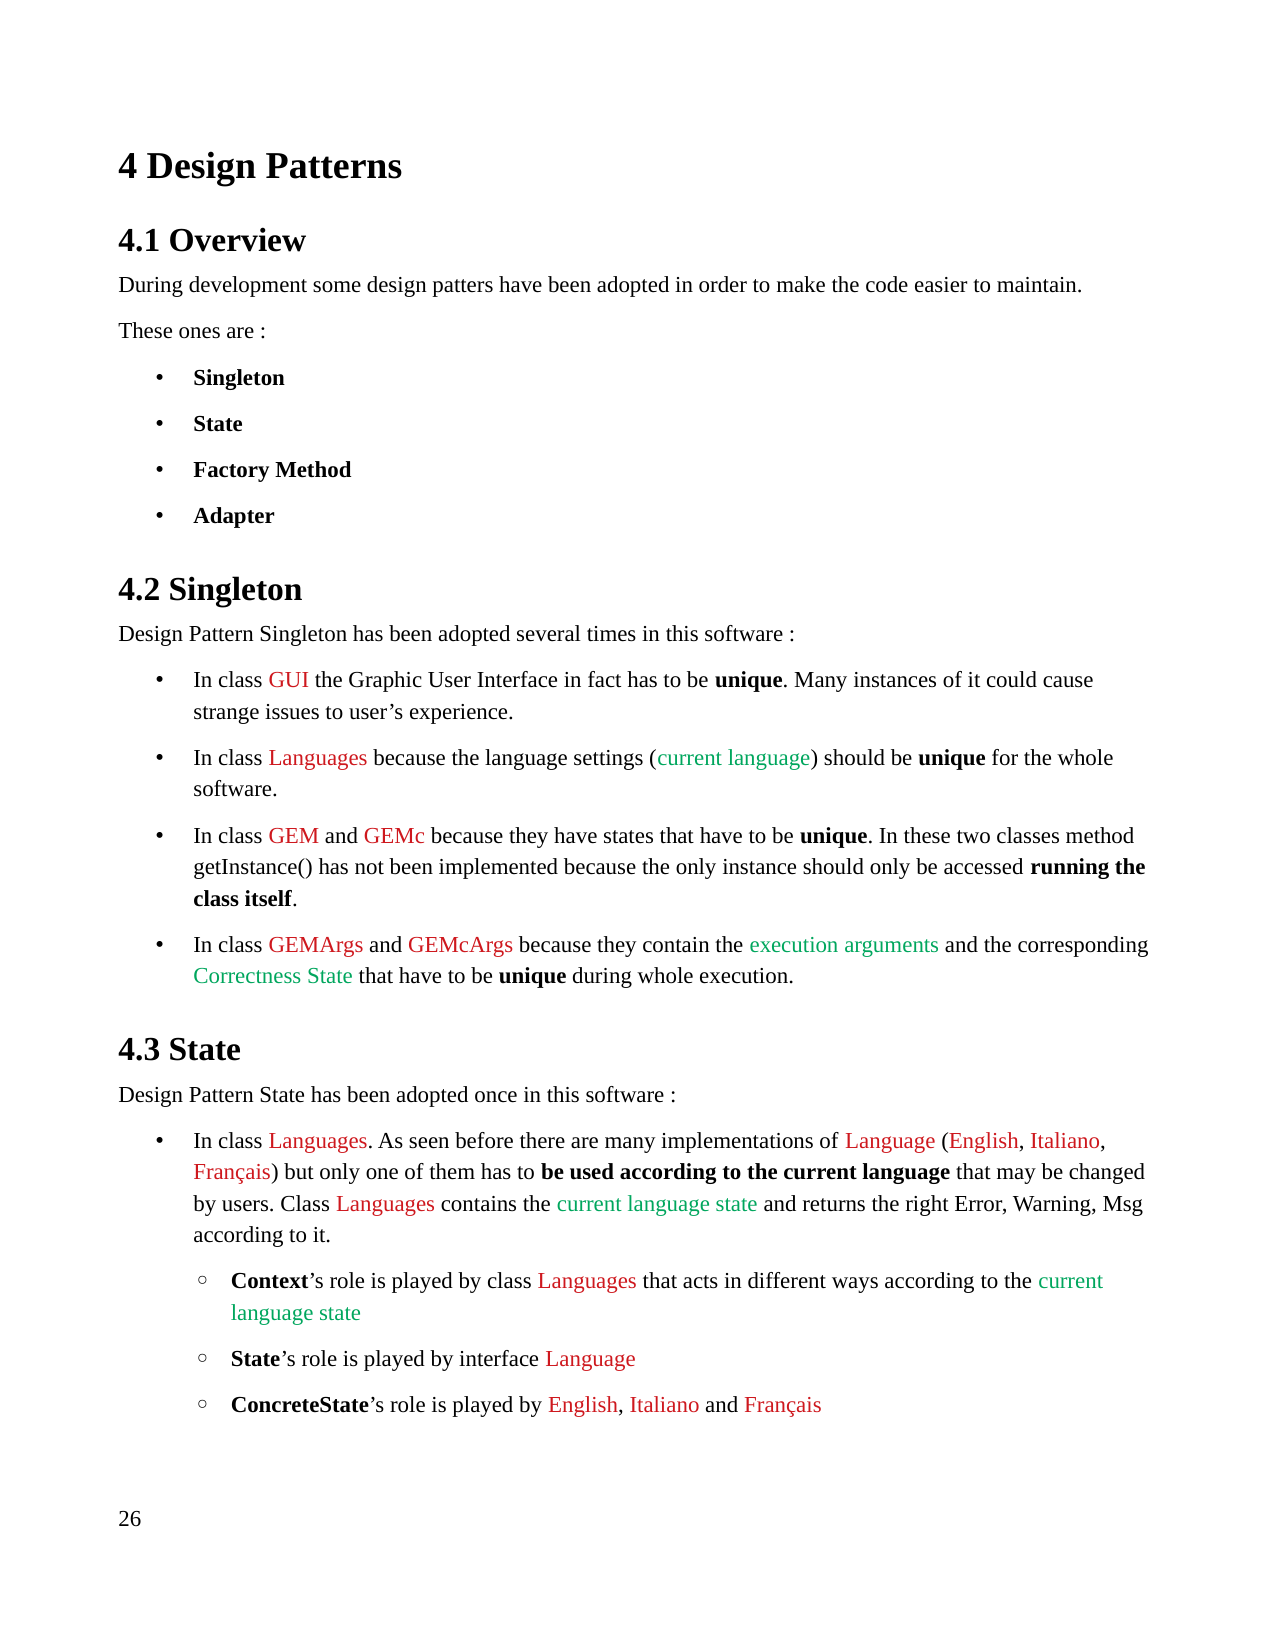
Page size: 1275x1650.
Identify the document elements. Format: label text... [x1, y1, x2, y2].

text Design Pattern Singleton has been adopted several times in this software : [118, 620, 1157, 646]
text During development some design patters have been adopted in order to make the code easier to maintain. [118, 271, 1157, 298]
list Adapter [156, 502, 1157, 528]
subtitle 4.2 Singleton [118, 569, 1157, 608]
list Factory Method [156, 456, 1157, 482]
list Context’s role is played by class Languages that acts in different ways according to the current language state [193, 1268, 1157, 1326]
text These ones are : [118, 317, 1157, 344]
list In class Languages. As seen before there are many implementations of Language (English, Italiano, Français) but only one of them has to be used according to the current language that may be changed by users. Class Languages contains the current language state and returns the right Error, Warning, Msg according to it. [156, 1127, 1157, 1248]
list State’s role is played by interface Language [193, 1345, 1157, 1372]
list In class GUI the Graphic User Interface in fact has to be unique. Many instances of it could cause strange issues to user’s experience. [156, 666, 1157, 724]
text Design Pattern State has been adopted once in this software : [118, 1081, 1157, 1107]
list Singleton [156, 363, 1157, 390]
subtitle 4.1 Overview [118, 220, 1157, 259]
list State [156, 410, 1157, 436]
list In class Languages because the language settings (current language) should be unique for the whole software. [156, 744, 1157, 802]
subtitle 4 Design Patterns [118, 143, 1157, 187]
subtitle 4.3 State [118, 1029, 1157, 1068]
list In class GEM and GEMc because they have states that have to be unique. In these two classes method getInstance() has not been implemented because the only instance should only be accessed running the class itself. [156, 822, 1157, 911]
list ConcreteState’s role is played by English, Italiano and Français [193, 1391, 1157, 1418]
list In class GEMArgs and GEMcArgs because they contain the execution arguments and the corresponding Correctness State that have to be unique during whole execution. [156, 931, 1157, 989]
